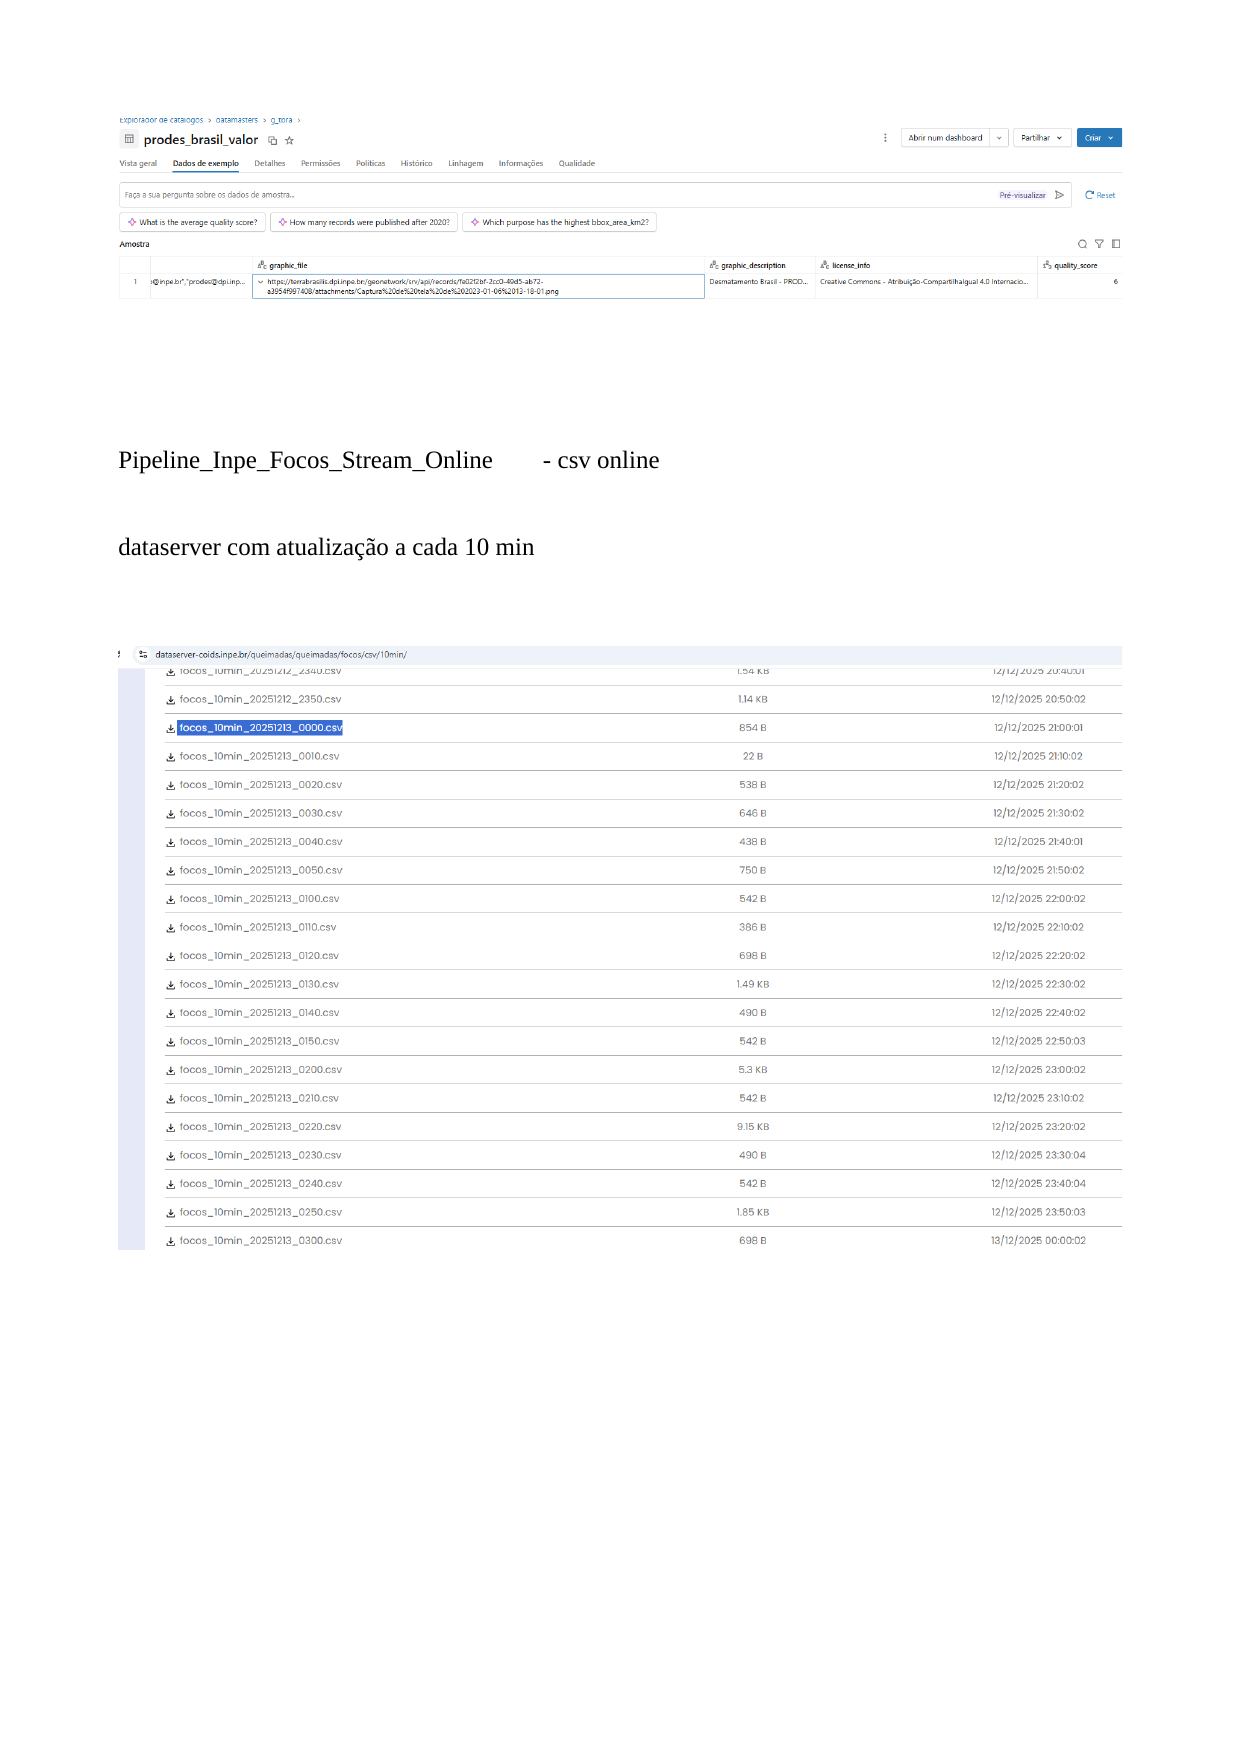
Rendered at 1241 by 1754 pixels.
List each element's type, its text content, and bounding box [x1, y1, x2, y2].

picture [118, 118, 1123, 302]
text dataserver com atualização a cada 10 min [118, 503, 1122, 646]
picture [118, 646, 1123, 1250]
text Pipeline_Inpe_Focos_Stream_Online - csv online [118, 445, 1122, 474]
